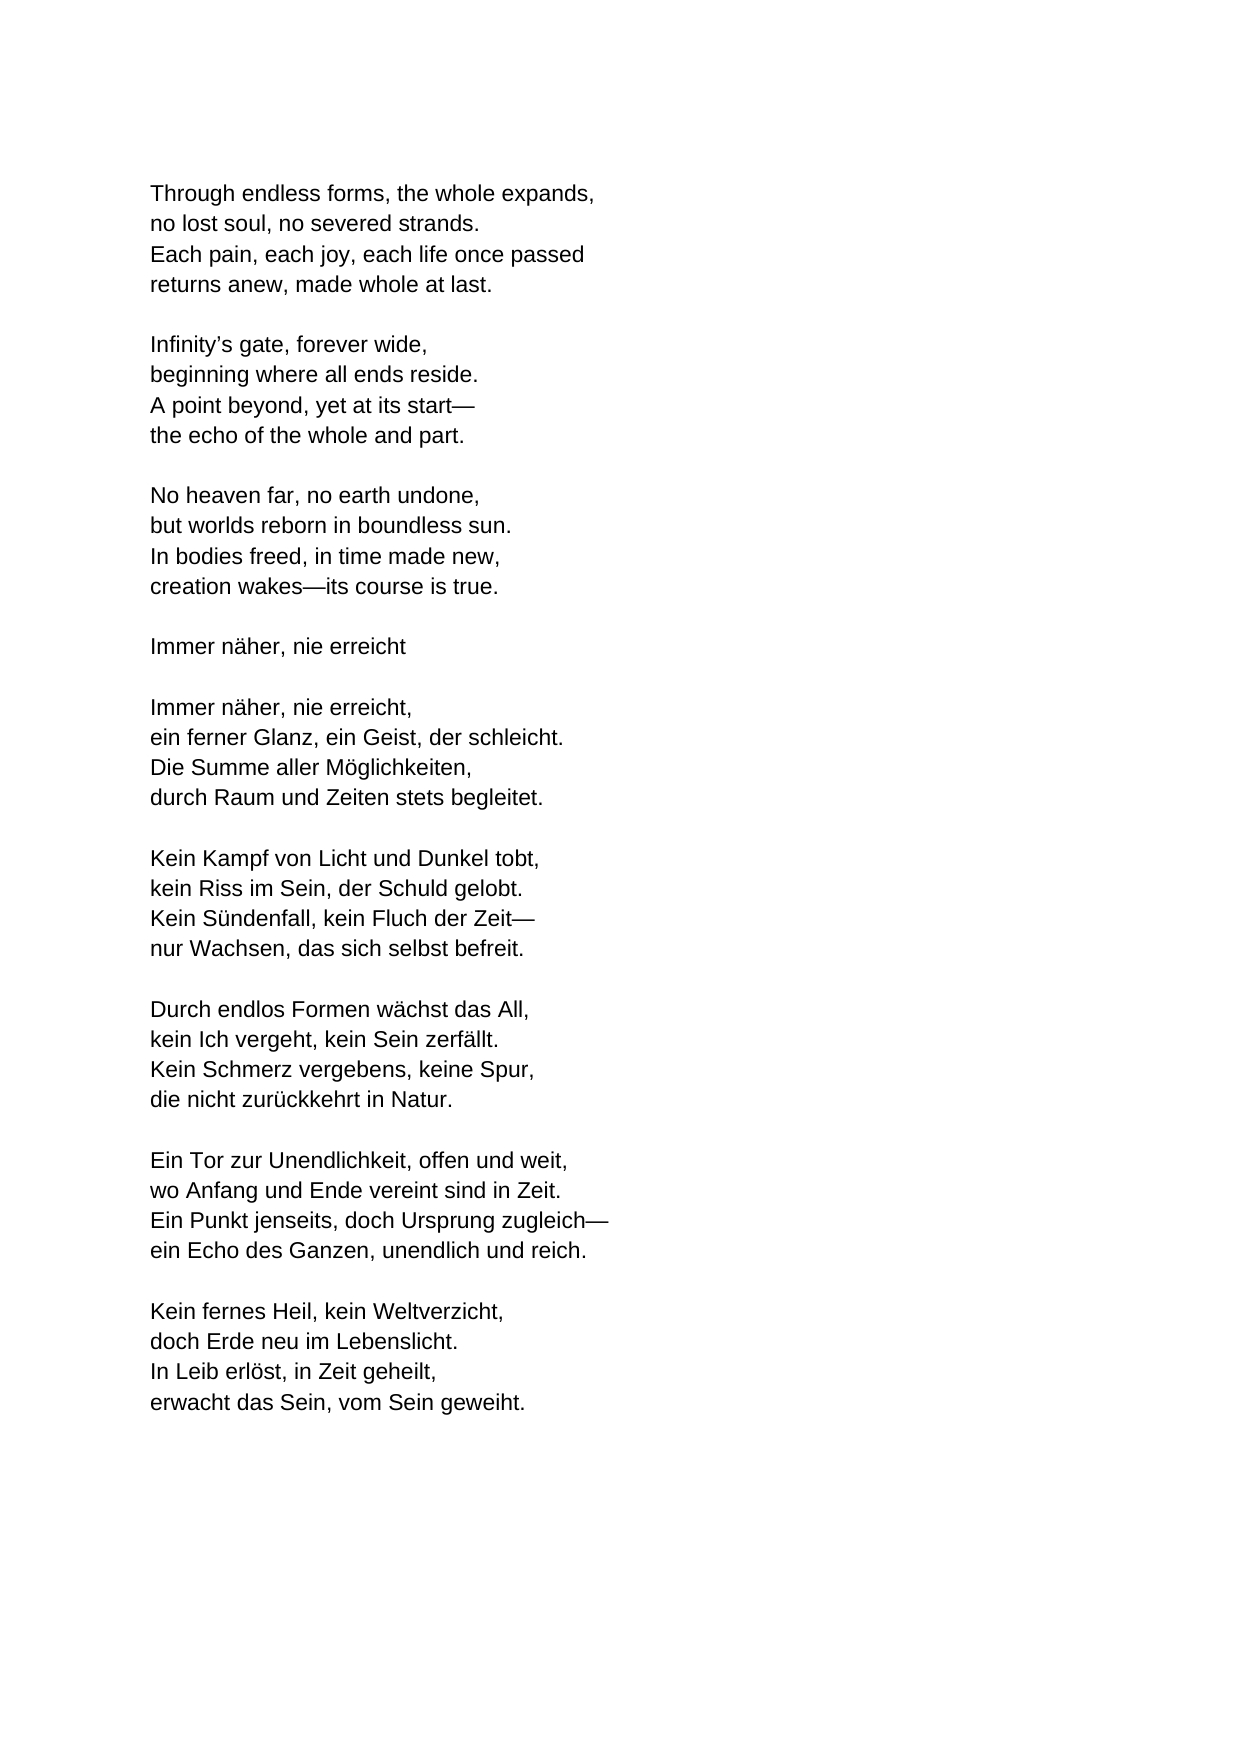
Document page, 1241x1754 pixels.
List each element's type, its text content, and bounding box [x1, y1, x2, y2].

text durch Raum und Zeiten stets begleitet. [150, 784, 1090, 811]
text erwacht das Sein, vom Sein geweiht. [150, 1388, 1090, 1415]
text Kein fernes Heil, kein Weltverzicht, [150, 1298, 1090, 1324]
text In bodies freed, in time made new, [150, 543, 1090, 569]
text Kein Schmerz vergebens, keine Spur, [150, 1056, 1090, 1083]
text kein Ich vergeht, kein Sein zerfällt. [150, 1026, 1090, 1052]
text returns anew, made whole at last. [150, 271, 1090, 297]
text Through endless forms, the whole expands, [150, 180, 1090, 207]
text creation wakes—its course is true. [150, 573, 1090, 599]
text ein Echo des Ganzen, unendlich und reich. [150, 1237, 1090, 1264]
text Kein Sündenfall, kein Fluch der Zeit— [150, 905, 1090, 932]
text Immer näher, nie erreicht [150, 633, 1090, 660]
text Immer näher, nie erreicht, [150, 694, 1090, 720]
text Kein Kampf von Licht und Dunkel tobt, [150, 845, 1090, 871]
text Ein Tor zur Unendlichkeit, offen und weit, [150, 1147, 1090, 1173]
text die nicht zurückkehrt in Natur. [150, 1086, 1090, 1113]
text A point beyond, yet at its start— [150, 392, 1090, 418]
text but worlds reborn in boundless sun. [150, 512, 1090, 539]
text no lost soul, no severed strands. [150, 210, 1090, 237]
text Ein Punkt jenseits, doch Ursprung zugleich— [150, 1207, 1090, 1234]
text Each pain, each joy, each life once passed [150, 241, 1090, 267]
text doch Erde neu im Lebenslicht. [150, 1328, 1090, 1354]
text kein Riss im Sein, der Schuld gelobt. [150, 875, 1090, 901]
text ein ferner Glanz, ein Geist, der schleicht. [150, 724, 1090, 750]
text No heaven far, no earth undone, [150, 482, 1090, 509]
text wo Anfang und Ende vereint sind in Zeit. [150, 1177, 1090, 1203]
text the echo of the whole and part. [150, 422, 1090, 448]
text Durch endlos Formen wächst das All, [150, 996, 1090, 1022]
text Infinity’s gate, forever wide, [150, 331, 1090, 358]
text beginning where all ends reside. [150, 361, 1090, 388]
text Die Summe aller Möglichkeiten, [150, 754, 1090, 781]
text In Leib erlöst, in Zeit geheilt, [150, 1358, 1090, 1385]
text nur Wachsen, das sich selbst befreit. [150, 935, 1090, 962]
